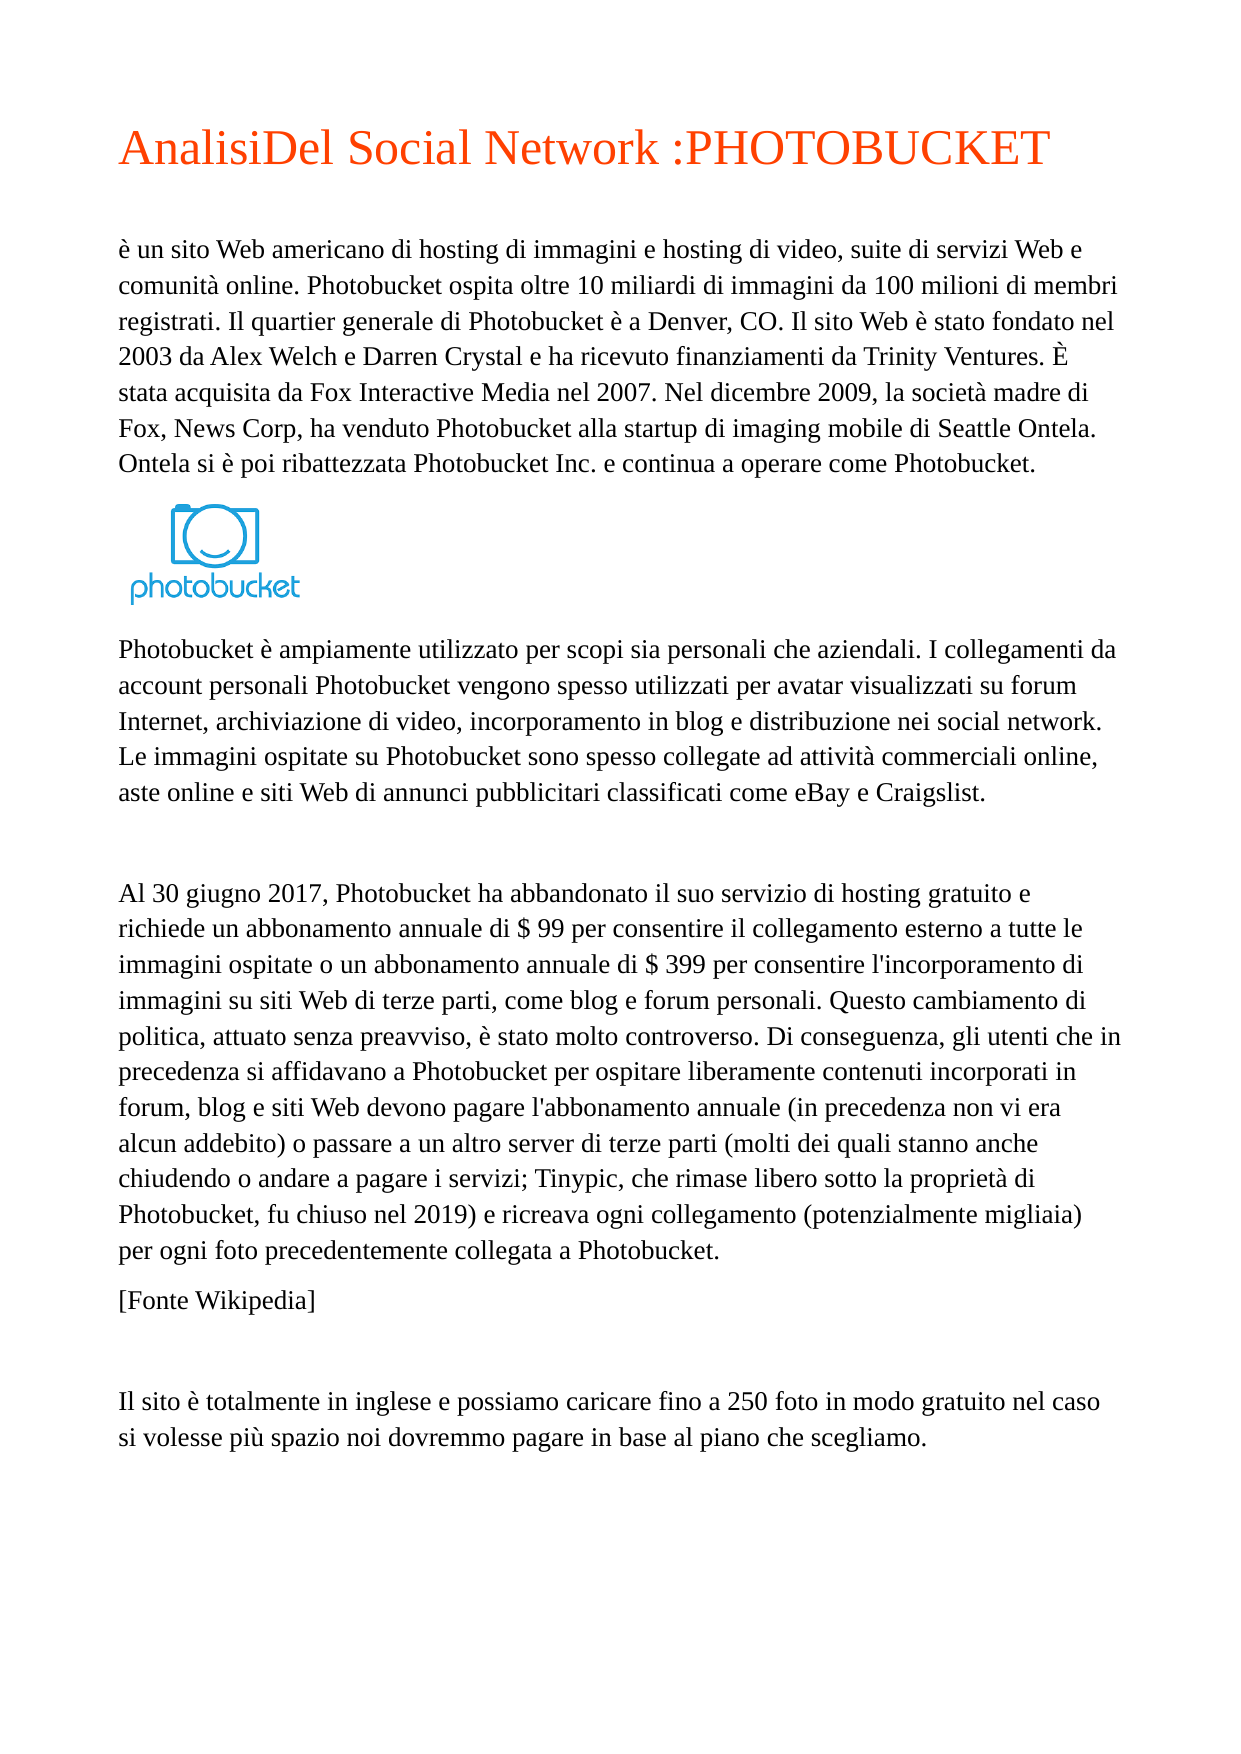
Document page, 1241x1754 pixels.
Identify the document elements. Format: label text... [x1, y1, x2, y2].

picture [118, 497, 311, 610]
text Photobucket è ampiamente utilizzato per scopi sia personali che aziendali. I collegamenti da account personali Photobucket vengono spesso utilizzati per avatar visualizzati su forum Internet, archiviazione di video, incorporamento in blog e distribuzione nei social network. Le immagini ospitate su Photobucket sono spesso collegate ad attività commerciali online, aste online e siti Web di annunci pubblicitari classificati come eBay e Craigslist. [118, 633, 1122, 807]
text è un sito Web americano di hosting di immagini e hosting di video, suite di servizi Web e comunità online. Photobucket ospita oltre 10 miliardi di immagini da 100 milioni di membri registrati. Il quartier generale di Photobucket è a Denver, CO. Il sito Web è stato fondato nel 2003 da Alex Welch e Darren Crystal e ha ricevuto finanziamenti da Trinity Ventures. È stata acquisita da Fox Interactive Media nel 2007. Nel dicembre 2009, la società madre di Fox, News Corp, ha venduto Photobucket alla startup di imaging mobile di Seattle Ontela. Ontela si è poi ribattezzata Photobucket Inc. e continua a operare come Photobucket. [118, 233, 1122, 479]
text Il sito è totalmente in inglese e possiamo caricare fino a 250 foto in modo gratuito nel caso si volesse più spazio noi dovremmo pagare in base al piano che scegliamo. [118, 1385, 1122, 1452]
text Al 30 giugno 2017, Photobucket ha abbandonato il suo servizio di hosting gratuito e richiede un abbonamento annuale di $ 99 per consentire il collegamento esterno a tutte le immagini ospitate o un abbonamento annuale di $ 399 per consentire l'incorporamento di immagini su siti Web di terze parti, come blog e forum personali. Questo cambiamento di politica, attuato senza preavviso, è stato molto controverso. Di conseguenza, gli utenti che in precedenza si affidavano a Photobucket per ospitare liberamente contenuti incorporati in forum, blog e siti Web devono pagare l'abbonamento annuale (in precedenza non vi era alcun addebito) o passare a un altro server di terze parti (molti dei quali stanno anche chiudendo o andare a pagare i servizi; Tinypic, che rimase libero sotto la proprietà di Photobucket, fu chiuso nel 2019) e ricreava ogni collegamento (potenzialmente migliaia) per ogni foto precedentemente collegata a Photobucket. [118, 877, 1122, 1265]
text AnalisiDel Social Network :PHOTOBUCKET [118, 118, 1122, 176]
text [Fonte Wikipedia] [118, 1284, 1122, 1316]
